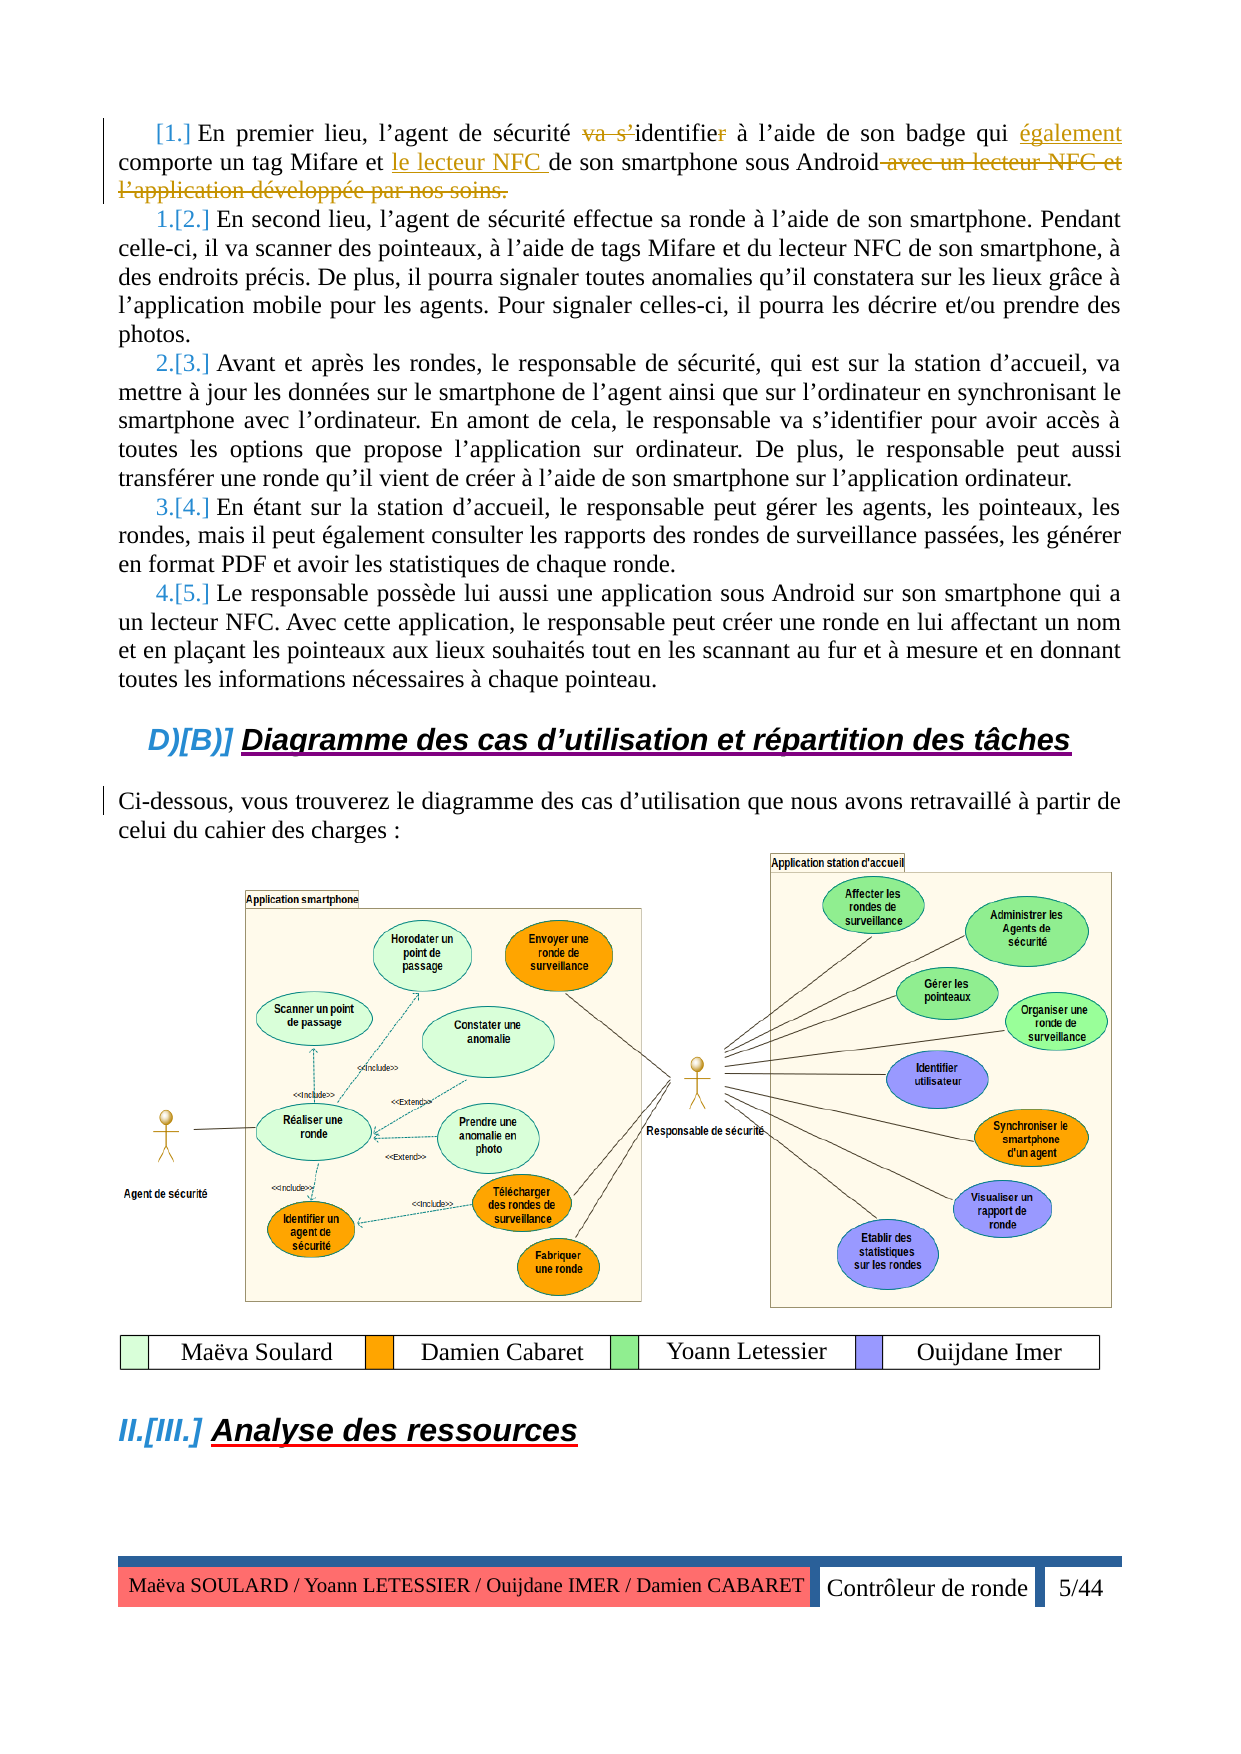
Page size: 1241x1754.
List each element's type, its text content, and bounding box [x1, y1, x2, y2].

list En premier lieu, l’agent de sécurité identifie à l’aide de son badge qui également comporte un tag Mifare et le lecteur NFC de son smartphone sous Android [118, 118, 1122, 204]
picture [107, 1323, 1112, 1383]
subtitle Diagramme des cas d’utilisation et répartition des tâches [118, 722, 1122, 757]
list En second lieu, l’agent de sécurité effectue sa ronde à l’aide de son smartphone. Pendant celle-ci, il va scanner des pointeaux, à l’aide de tags Mifare et du lecteur NFC de son smartphone, à des endroits précis. De plus, il pourra signaler toutes anomalies qu’il constatera sur les lieux grâce à l’application mobile pour les agents. Pour signaler celles-ci, il pourra les décrire et/ou prendre des photos. [118, 204, 1122, 348]
list Le responsable possède lui aussi une application sous Android sur son smartphone qui a un lecteur NFC. Avec cette application, le responsable peut créer une ronde en lui affectant un nom et en plaçant les pointeaux aux lieux souhaités tout en les scannant au fur et à mesure et en donnant toutes les informations nécessaires à chaque pointeau. [118, 578, 1122, 693]
subtitle Analyse des ressources [118, 1412, 1122, 1448]
list En étant sur la station d’accueil, le responsable peut gérer les agents, les pointeaux, les rondes, mais il peut également consulter les rapports des rondes de surveillance passées, les générer en format PDF et avoir les statistiques de chaque ronde. [118, 492, 1122, 578]
picture [115, 843, 1120, 1317]
list Avant et après les rondes, le responsable de sécurité, qui est sur la station d’accueil, va mettre à jour les données sur le smartphone de l’agent ainsi que sur l’ordinateur en synchronisant le smartphone avec l’ordinateur. En amont de cela, le responsable va s’identifier pour avoir accès à toutes les options que propose l’application sur ordinateur. De plus, le responsable peut aussi transférer une ronde qu’il vient de créer à l’aide de son smartphone sur l’application ordinateur. [118, 348, 1122, 492]
text Ci-dessous, vous trouverez le diagramme des cas d’utilisation que nous avons retravaillé à partir de celui du cahier des charges : [118, 786, 1122, 843]
